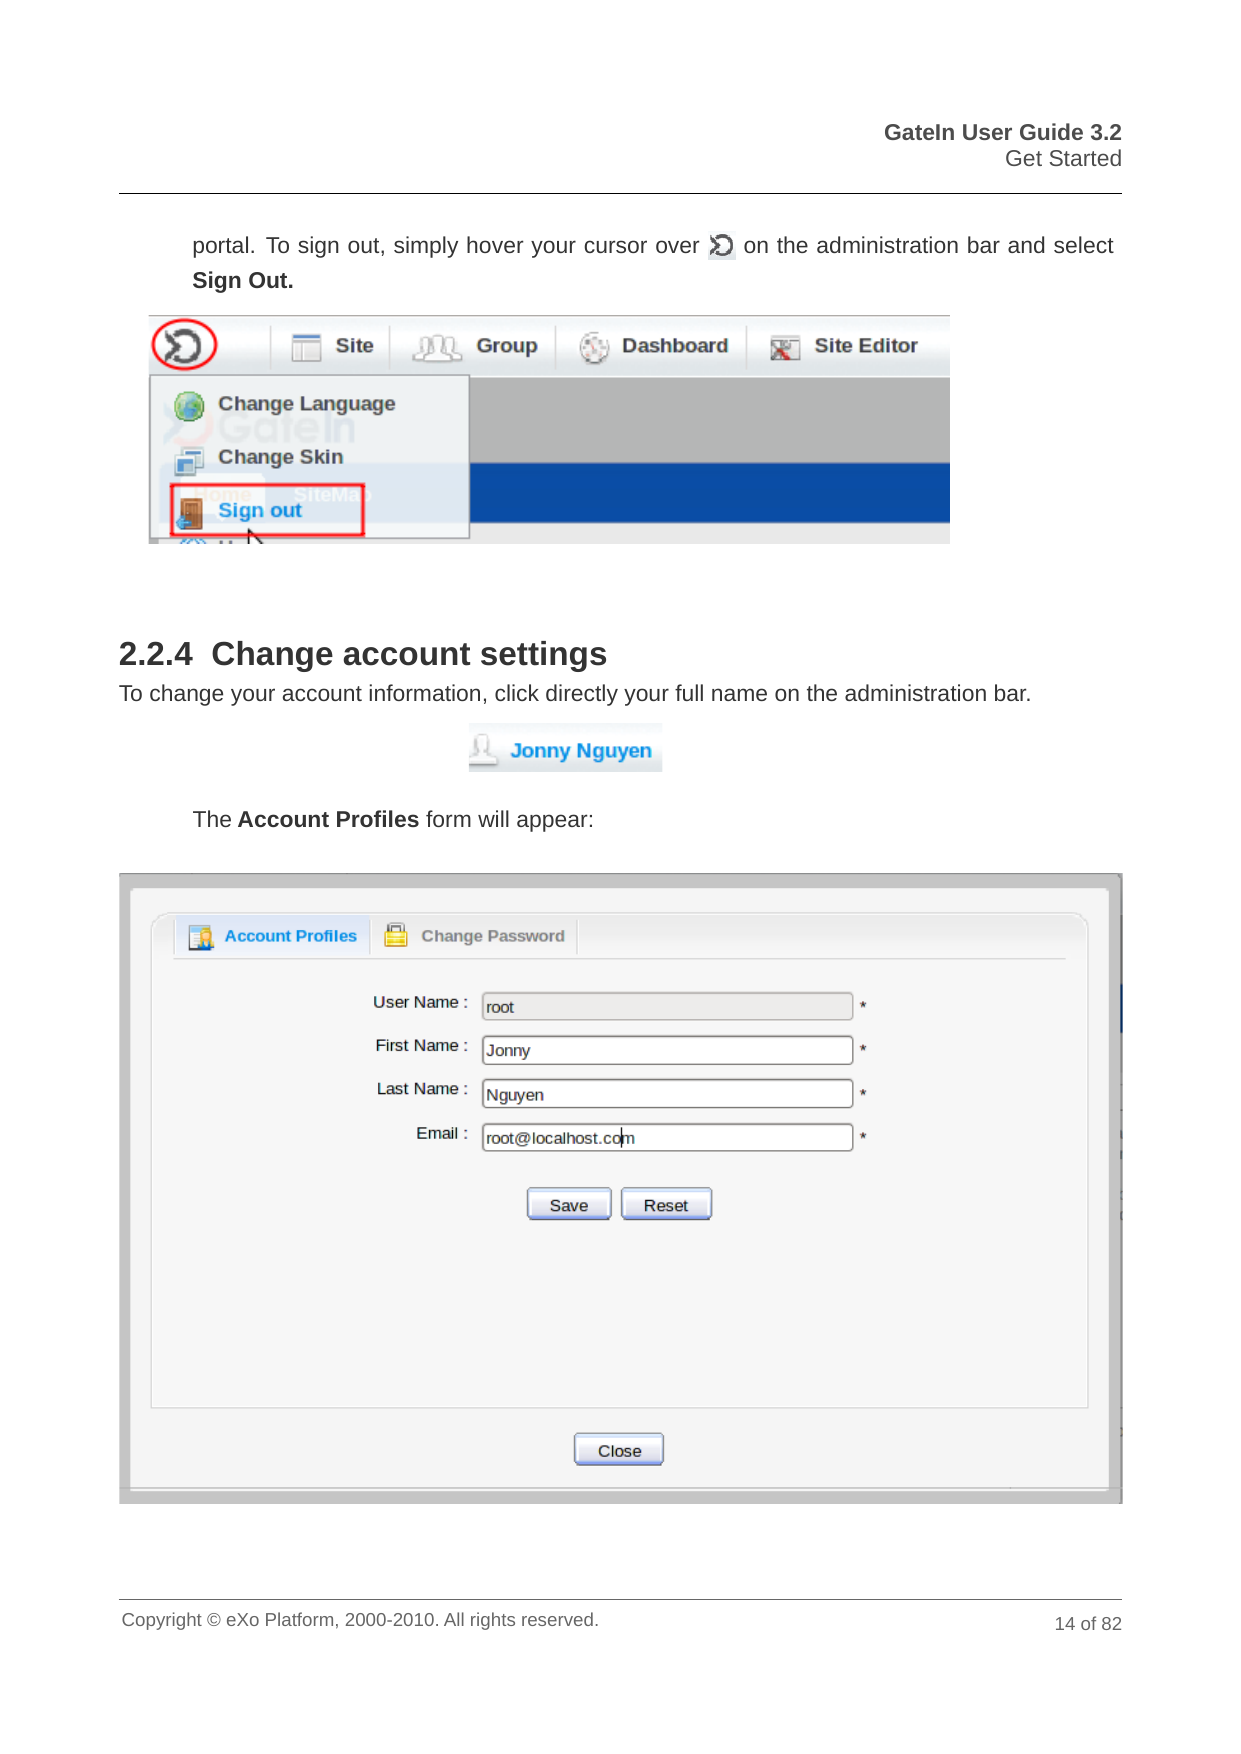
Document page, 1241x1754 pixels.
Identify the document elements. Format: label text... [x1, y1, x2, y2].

subtitle Change account settings [118, 634, 1122, 672]
picture [119, 873, 1123, 1504]
text To change your account information, click directly your full name on the administration bar. [118, 680, 1122, 706]
picture [468, 723, 663, 772]
picture [148, 315, 950, 544]
text The Account Profiles form will appear: [192, 806, 1122, 832]
picture [708, 231, 736, 260]
text portal. To sign out, simply hover your cursor overon the administration bar and select Sign Out. [118, 223, 1122, 293]
